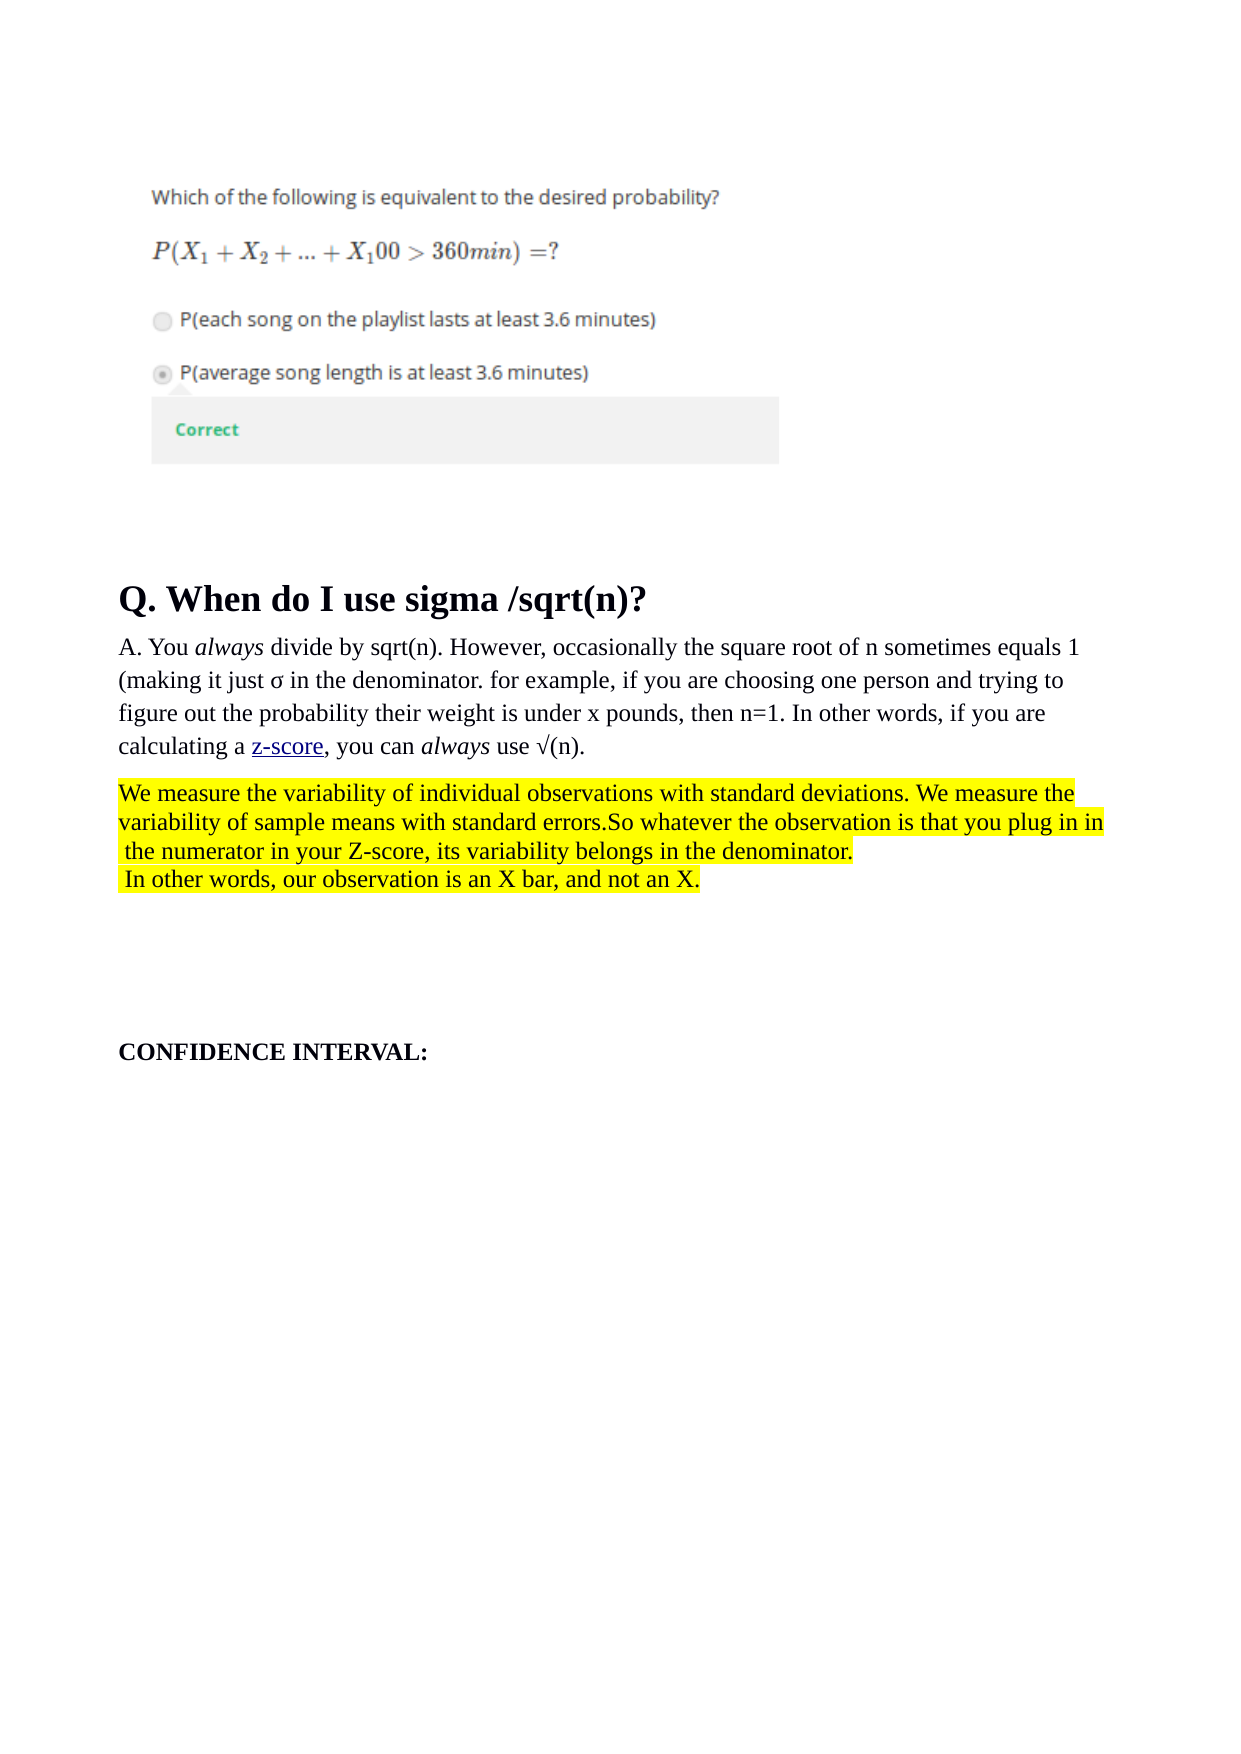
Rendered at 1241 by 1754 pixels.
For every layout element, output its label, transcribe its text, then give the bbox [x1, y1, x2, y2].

subtitle Q. When do I use sigma /sqrt(n)? [118, 576, 1122, 619]
text A. You always divide by sqrt(n). However, occasionally the square root of n sometimes equals 1 (making it just σ in the denominator. for example, if you are choosing one person and trying to figure out the probability their weight is under x pounds, then n=1. In other words, if you are calculating a z-score, you can always use √(n). [118, 632, 1122, 759]
text We measure the variability of individual observations with standard deviations. We measure the variability of sample means with standard errors.So whatever the observation is that you plug in in [118, 778, 1122, 836]
picture [130, 178, 780, 469]
text In other words, our observation is an X bar, and not an X. [118, 864, 1122, 893]
text CONFIDENCE INTERVAL: [118, 1037, 1122, 1066]
text the numerator in your Z-score, its variability belongs in the denominator. [118, 836, 1122, 864]
